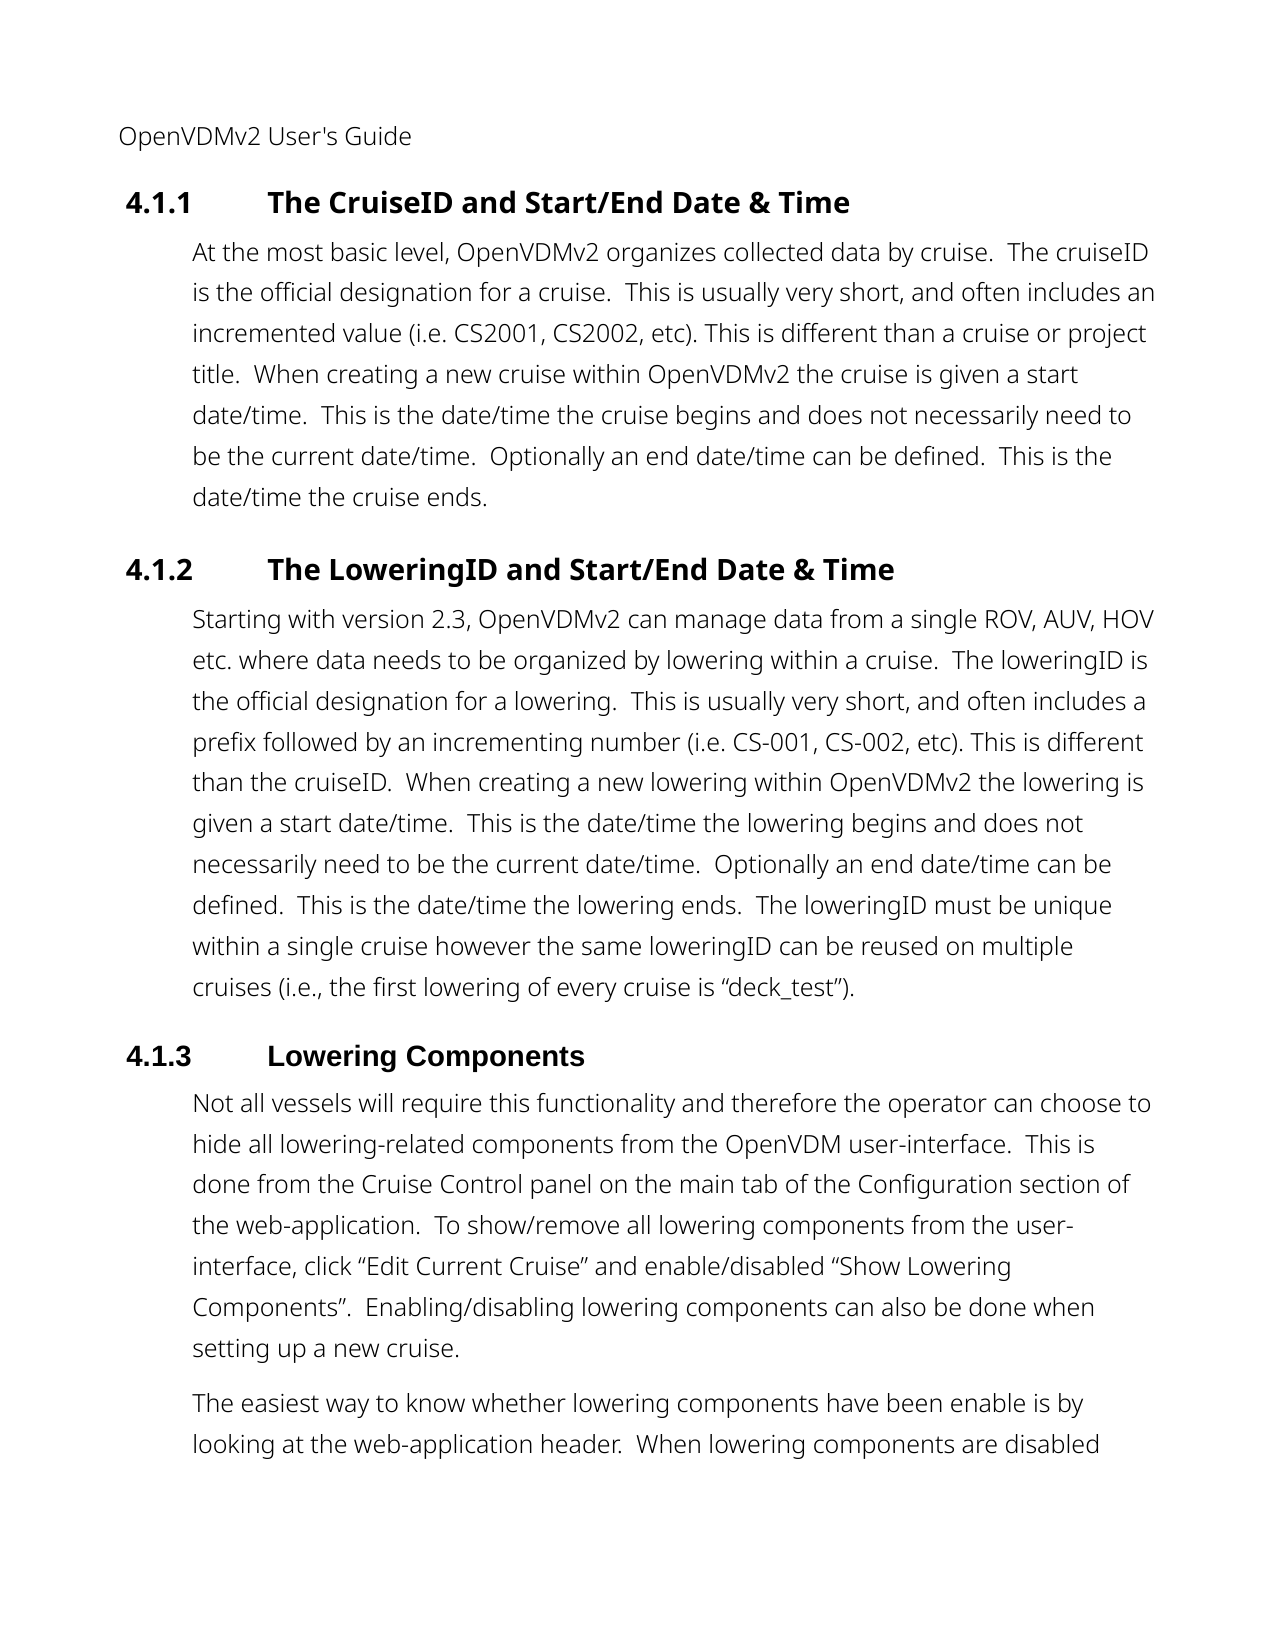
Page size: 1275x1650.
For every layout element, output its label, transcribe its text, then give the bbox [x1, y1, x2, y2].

subtitle The LoweringID and Start/End Date & Time [118, 549, 1157, 589]
text At the most basic level, OpenVDMv2 organizes collected data by cruise. The cruiseID is the official designation for a cruise. This is usually very short, and often includes an incremented value (i.e. CS2001, CS2002, etc). This is different than a cruise or project title. When creating a new cruise within OpenVDMv2 the cruise is given a start date/time. This is the date/time the cruise begins and does not necessarily need to be the current date/time. Optionally an end date/time can be defined. This is the date/time the cruise ends. [192, 234, 1157, 513]
subtitle Lowering Components [118, 1039, 1157, 1073]
subtitle The CruiseID and Start/End Date & Time [118, 182, 1157, 222]
text The easiest way to know whether lowering components have been enable is by looking at the web-application header. When lowering components are disabled [192, 1386, 1157, 1461]
text Not all vessels will require this functionality and therefore the operator can choose to hide all lowering-related components from the OpenVDM user-interface. This is done from the Cruise Control panel on the main tab of the Configuration section of the web-application. To show/remove all lowering components from the user-interface, click “Edit Current Cruise” and enable/disabled “Show Lowering Components”. Enabling/disabling lowering components can also be done when setting up a new cruise. [192, 1085, 1157, 1364]
text Starting with version 2.3, OpenVDMv2 can manage data from a single ROV, AUV, HOV etc. where data needs to be organized by lowering within a cruise. The loweringID is the official designation for a lowering. This is usually very short, and often includes a prefix followed by an incrementing number (i.e. CS-001, CS-002, etc). This is different than the cruiseID. When creating a new lowering within OpenVDMv2 the lowering is given a start date/time. This is the date/time the lowering begins and does not necessarily need to be the current date/time. Optionally an end date/time can be defined. This is the date/time the lowering ends. The loweringID must be unique within a single cruise however the same loweringID can be reused on multiple cruises (i.e., the first lowering of every cruise is “deck_test”). [192, 602, 1157, 1003]
